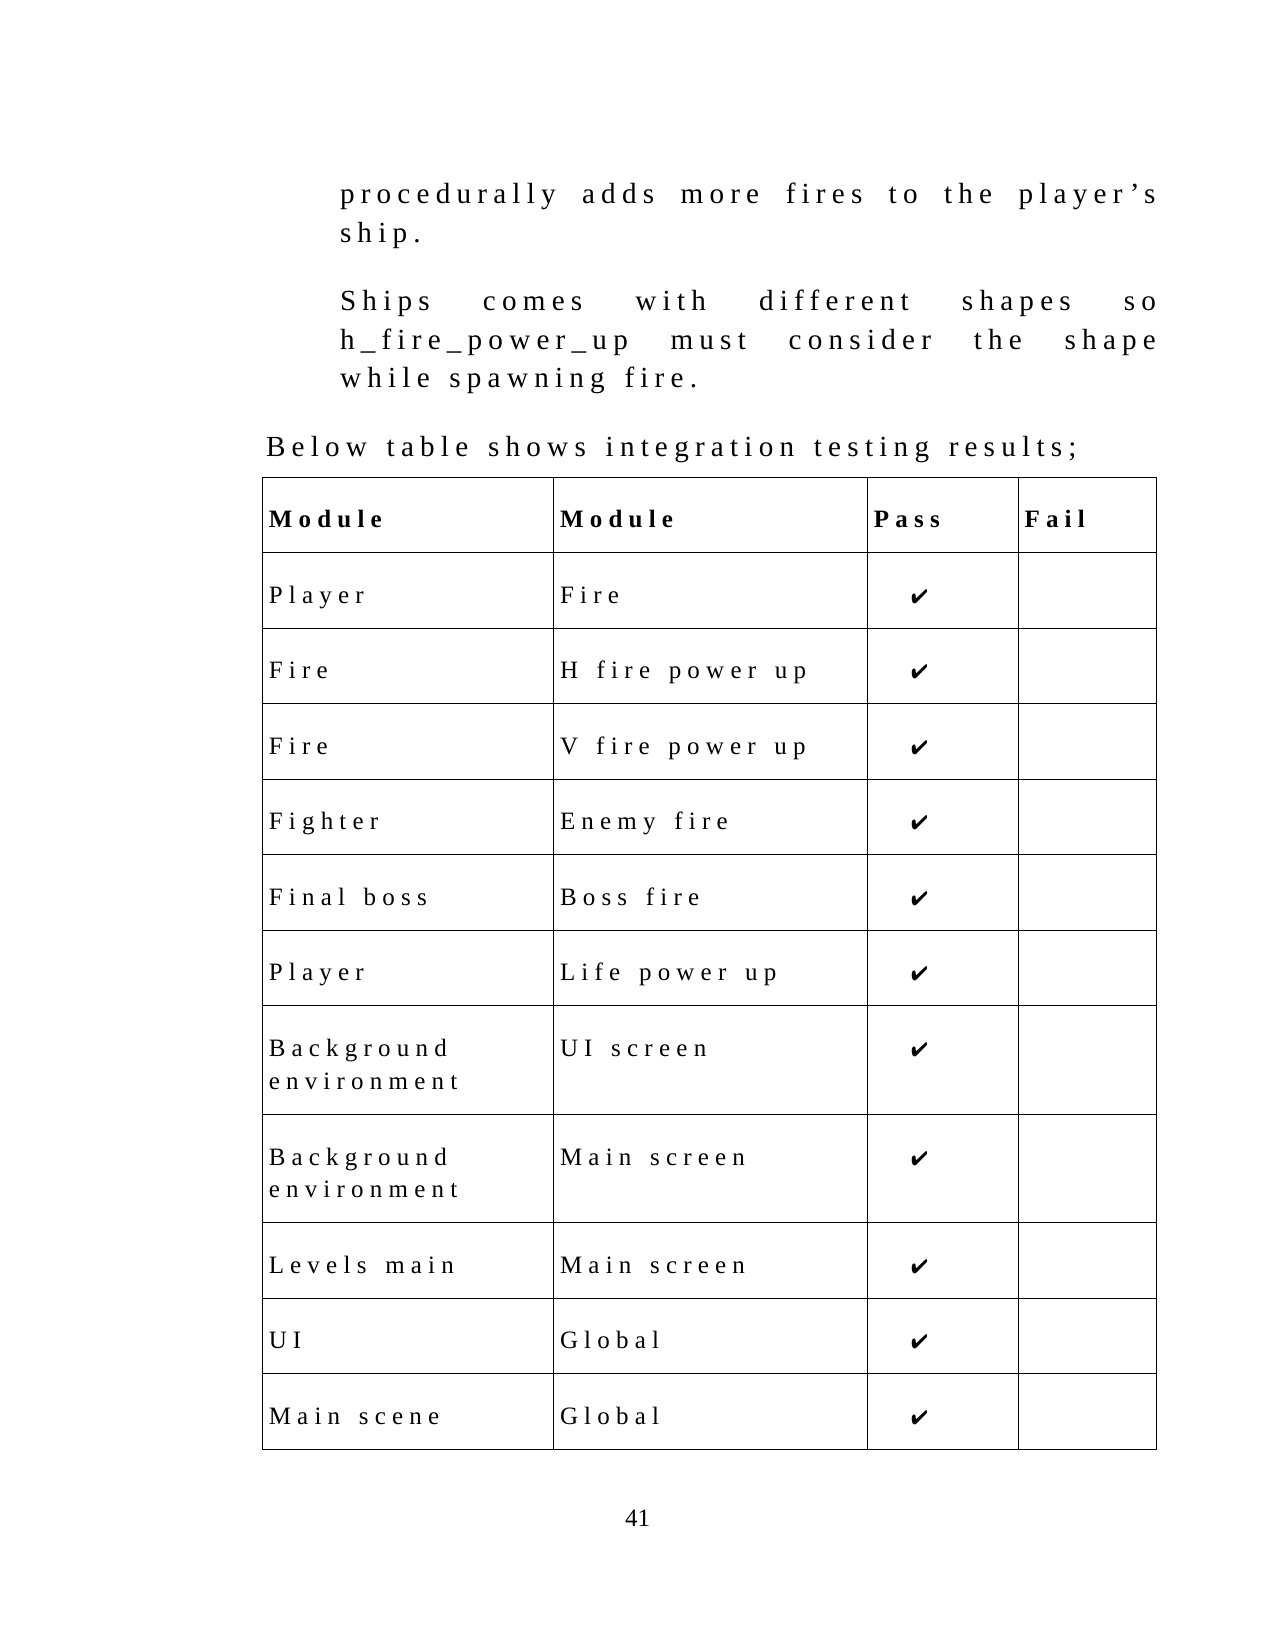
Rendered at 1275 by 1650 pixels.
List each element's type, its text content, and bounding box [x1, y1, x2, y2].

table_cell Boss fire [554, 855, 867, 930]
text Below table shows integration testing results; [266, 429, 1157, 463]
table_cell Background environment [263, 1115, 553, 1222]
table_cell Main screen [554, 1115, 867, 1222]
table_cell Main screen [554, 1223, 867, 1298]
table_cell Final boss [263, 855, 553, 930]
table_cell [1019, 1223, 1156, 1298]
table_cell [868, 1299, 1018, 1373]
table_cell [868, 1223, 1018, 1298]
table_cell [868, 553, 1018, 628]
table_cell [1019, 553, 1156, 628]
table_cell [1019, 1115, 1156, 1222]
table_cell [1019, 1374, 1156, 1449]
table_cell [868, 855, 1018, 930]
table_cell [1019, 1299, 1156, 1373]
table_cell [868, 780, 1018, 854]
table_cell Player [263, 553, 553, 628]
table_cell UI screen [554, 1006, 867, 1114]
table_cell Global [554, 1374, 867, 1449]
table_header Module [263, 478, 553, 552]
table_cell V fire power up [554, 704, 867, 779]
table_cell Main scene [263, 1374, 553, 1449]
table_cell [868, 1115, 1018, 1222]
table_header Fail [1019, 478, 1156, 552]
table_cell [1019, 780, 1156, 854]
table_cell Life power up [554, 931, 867, 1005]
table_header Pass [868, 478, 1018, 552]
table_cell Player [263, 931, 553, 1005]
table_cell [868, 629, 1018, 703]
table_cell [1019, 855, 1156, 930]
table_cell [1019, 704, 1156, 779]
table_cell H fire power up [554, 629, 867, 703]
table_cell Background environment [263, 1006, 553, 1114]
table_cell Levels main [263, 1223, 553, 1298]
table_cell [868, 1006, 1018, 1114]
table_cell UI [263, 1299, 553, 1373]
table_cell [868, 704, 1018, 779]
text Ships comes with different shapes so h_fire_power_up must consider the shape while spawning fire. [340, 283, 1157, 394]
table_cell [868, 1374, 1018, 1449]
table_cell Fighter [263, 780, 553, 854]
table_cell [1019, 629, 1156, 703]
table_cell Fire [263, 704, 553, 779]
table_cell Global [554, 1299, 867, 1373]
text procedurally adds more fires to the player’s ship. [340, 176, 1157, 248]
table_header Module [554, 478, 867, 552]
table_cell Fire [554, 553, 867, 628]
table_cell Fire [263, 629, 553, 703]
table_cell [1019, 931, 1156, 1005]
table_cell [868, 931, 1018, 1005]
table_cell [1019, 1006, 1156, 1114]
table_cell Enemy fire [554, 780, 867, 854]
